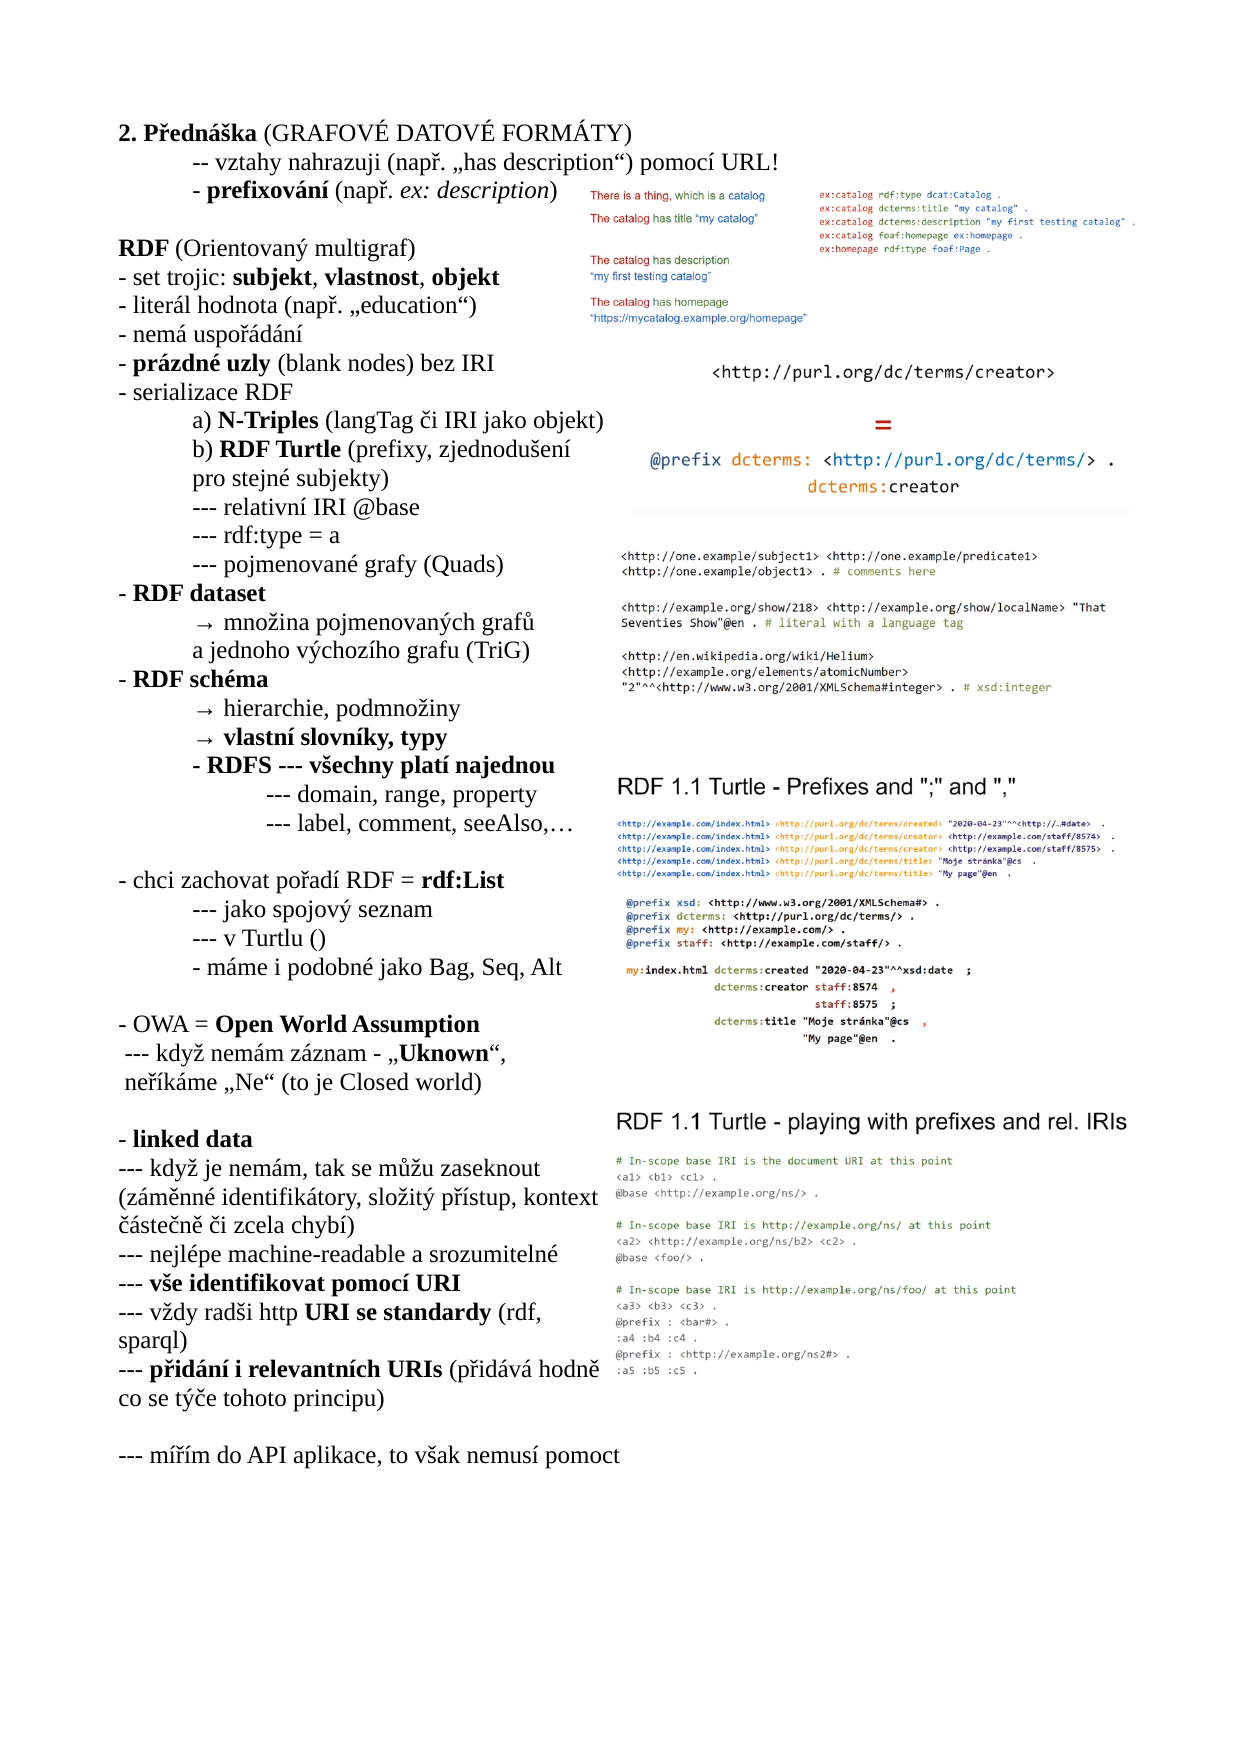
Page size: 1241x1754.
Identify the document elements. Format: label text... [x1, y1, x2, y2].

picture [586, 175, 1138, 332]
text RDF (Orientovaný multigraf) [118, 233, 586, 262]
text → vlastní slovníky, typy - RDFS --- všechny platí najednou --- domain, range, property --- label, comment, seeAlso,… [118, 722, 1122, 837]
text --- když je nemám, tak se můžu zaseknout (záměnné identifikátory, složitý přístup, kontext částečně či zcela chybí) [118, 1153, 606, 1239]
text 2. Přednáška (GRAFOVÉ DATOVÉ FORMÁTY) [118, 118, 1122, 147]
text --- nejlépe machine-readable a srozumitelné [118, 1239, 606, 1268]
text --- vše identifikovat pomocí URI [118, 1268, 606, 1297]
text --- jako spojový seznam --- v Turtlu () [118, 894, 610, 952]
picture [632, 347, 1131, 514]
text --- pojmenované grafy (Quads) [118, 549, 600, 578]
text - linked data [118, 1124, 606, 1153]
text - literál hodnota (např. „education“) - nemá uspořádání - prázdné uzly (blank nodes) bez IRI [118, 291, 1122, 377]
text --- přidání i relevantních URIs (přidává hodně co se týče tohoto principu) [118, 1354, 1122, 1412]
text - prefixování (např. ex: description) [118, 176, 586, 204]
text -- vztahy nahrazuji (např. „has description“) pomocí URL! [118, 147, 1122, 176]
picture [606, 1104, 1140, 1388]
text - RDF dataset → množina pojmenovaných grafů a jednoho výchozího grafu (TriG) [118, 578, 600, 664]
text - OWA = Open World Assumption --- když nemám záznam - „Uknown“, neříkáme „Ne“ (to je Closed world) [118, 1009, 1122, 1096]
text - serializace RDF a) N-Triples (langTag či IRI jako objekt) [118, 377, 632, 434]
text --- vždy radši http URI se standardy (rdf, sparql) [118, 1297, 606, 1354]
text --- rdf:type = a [118, 521, 1122, 549]
picture [610, 770, 1127, 1057]
text → hierarchie, podmnožiny [118, 693, 1122, 722]
text b) RDF Turtle (prefixy, zjednodušení pro stejné subjekty) --- relativní IRI @base [118, 434, 1122, 521]
text --- mířím do API aplikace, to však nemusí pomoct [118, 1441, 1122, 1469]
text - set trojic: subjekt, vlastnost, objekt [118, 262, 586, 291]
text - máme i podobné jako Bag, Seq, Alt [118, 952, 610, 981]
text - RDF schéma [118, 664, 600, 693]
text - chci zachovat pořadí RDF = rdf:List [118, 866, 610, 894]
picture [600, 547, 1123, 703]
